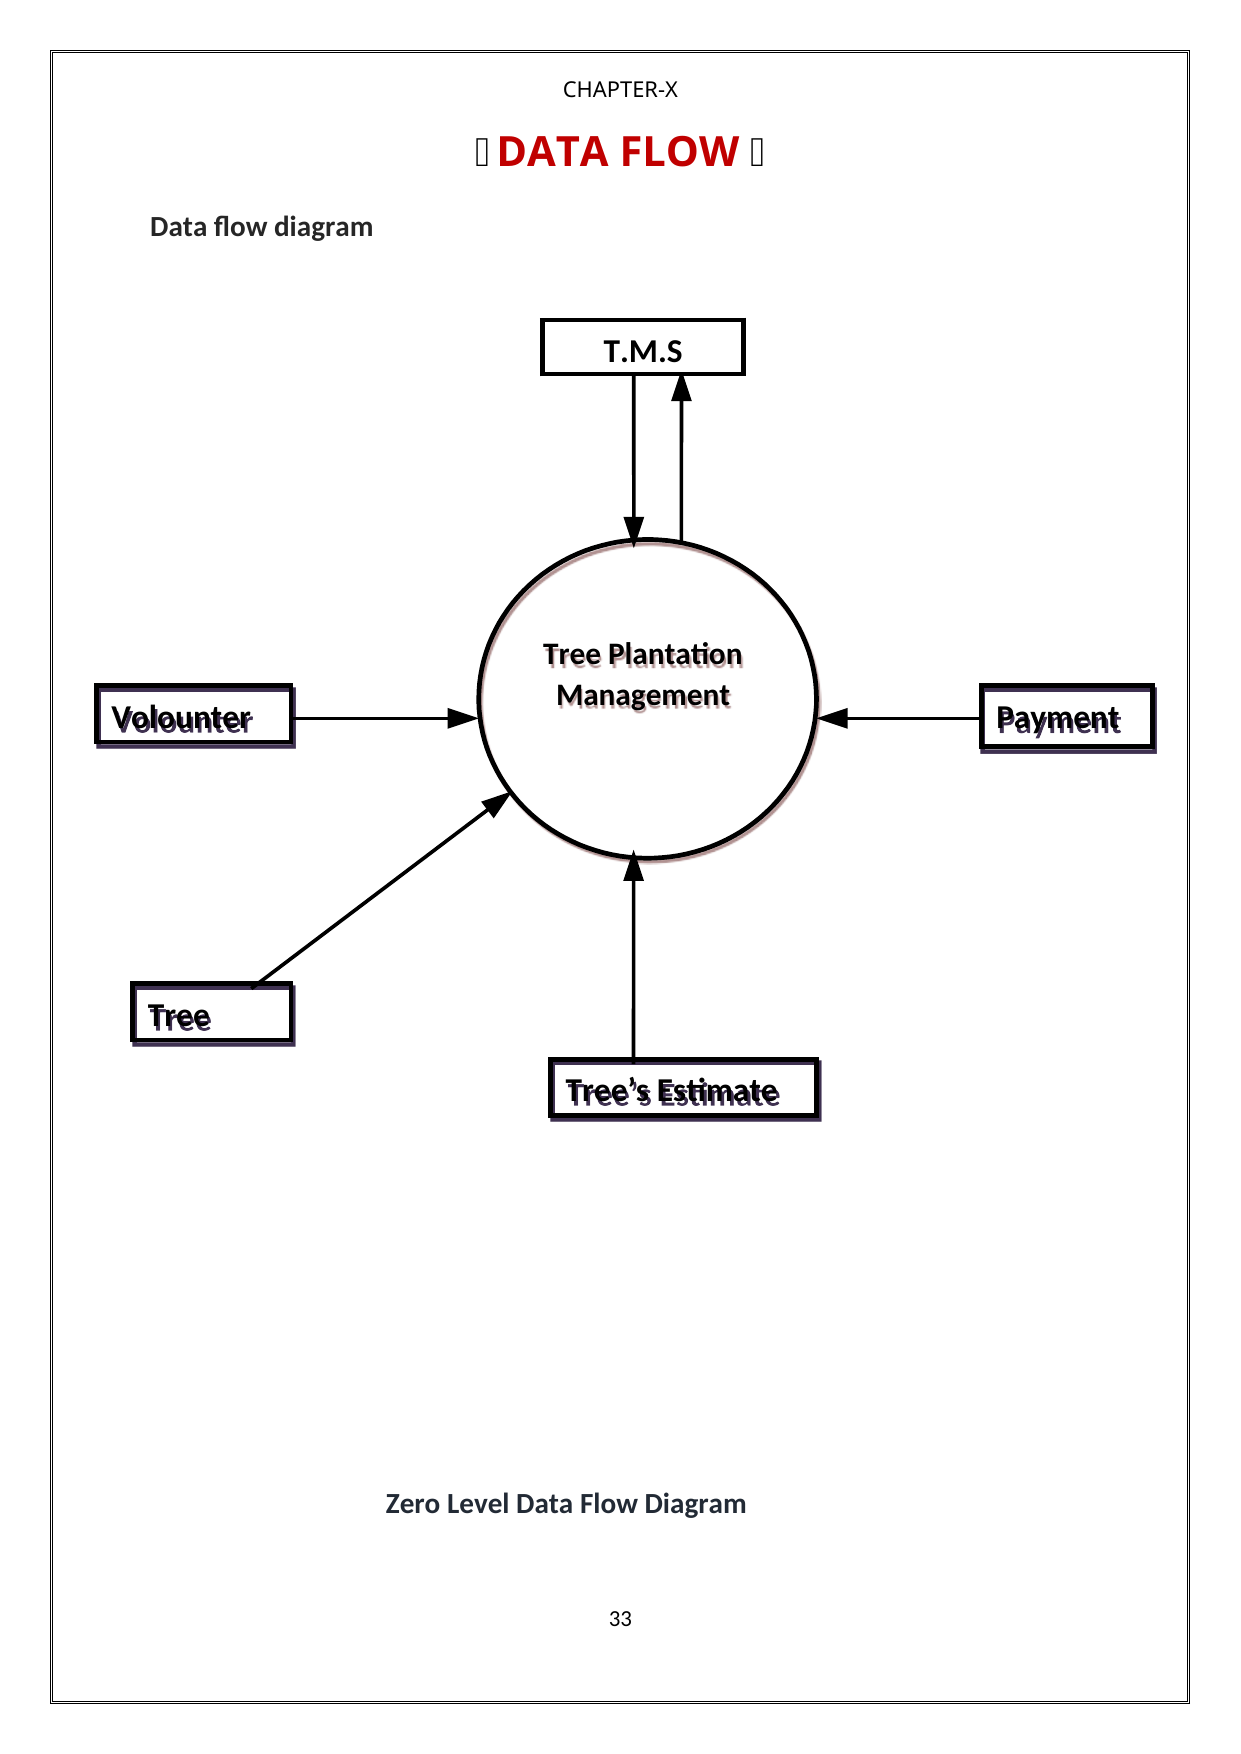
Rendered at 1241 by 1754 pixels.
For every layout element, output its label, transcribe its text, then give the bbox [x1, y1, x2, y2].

text Zero Level Data Flow Diagram [150, 1481, 1090, 1522]
text T.M.S [559, 329, 726, 364]
text Data flow diagram [150, 208, 1090, 244]
text  DATA FLOW  [150, 122, 1090, 179]
text CHAPTER-X [150, 74, 1090, 103]
